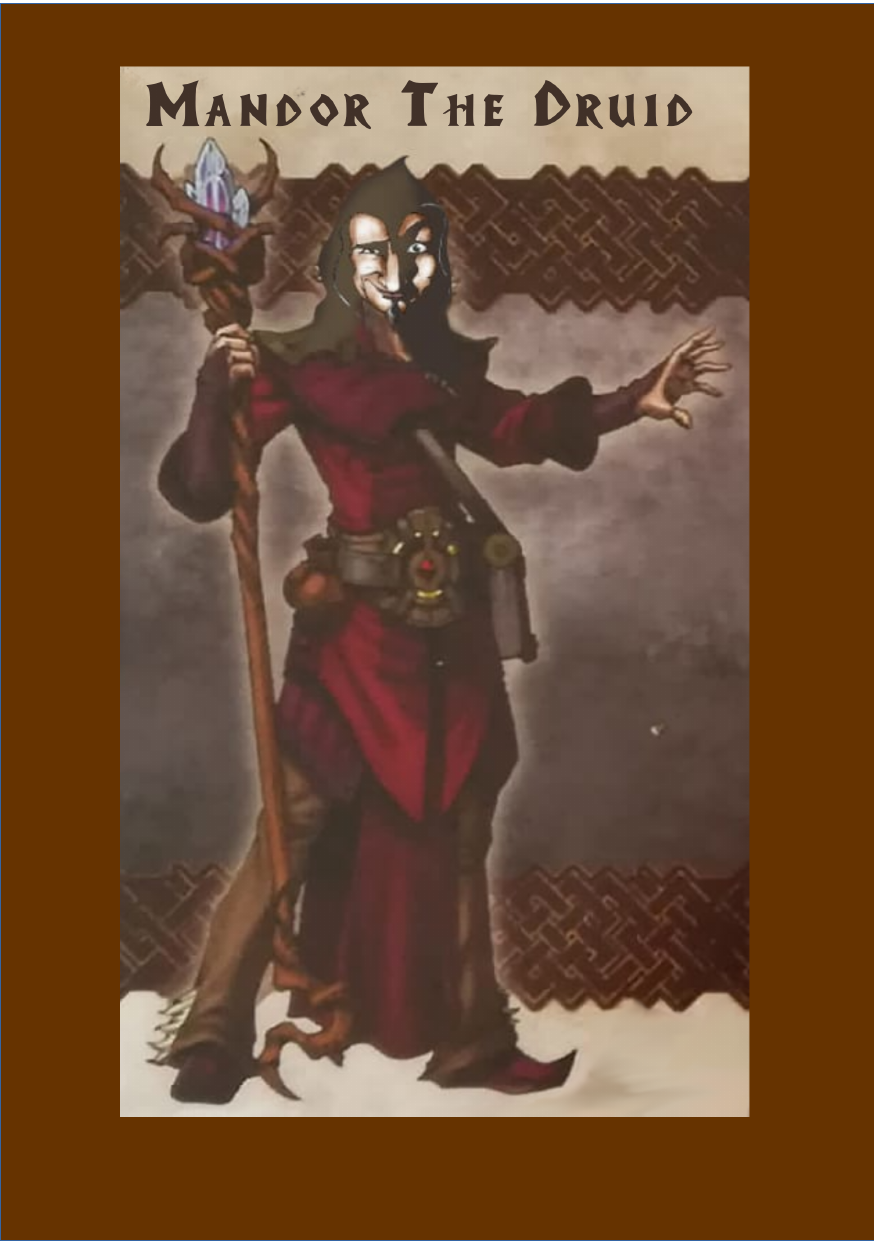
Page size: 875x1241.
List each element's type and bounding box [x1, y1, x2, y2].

picture [120, 65, 752, 1117]
